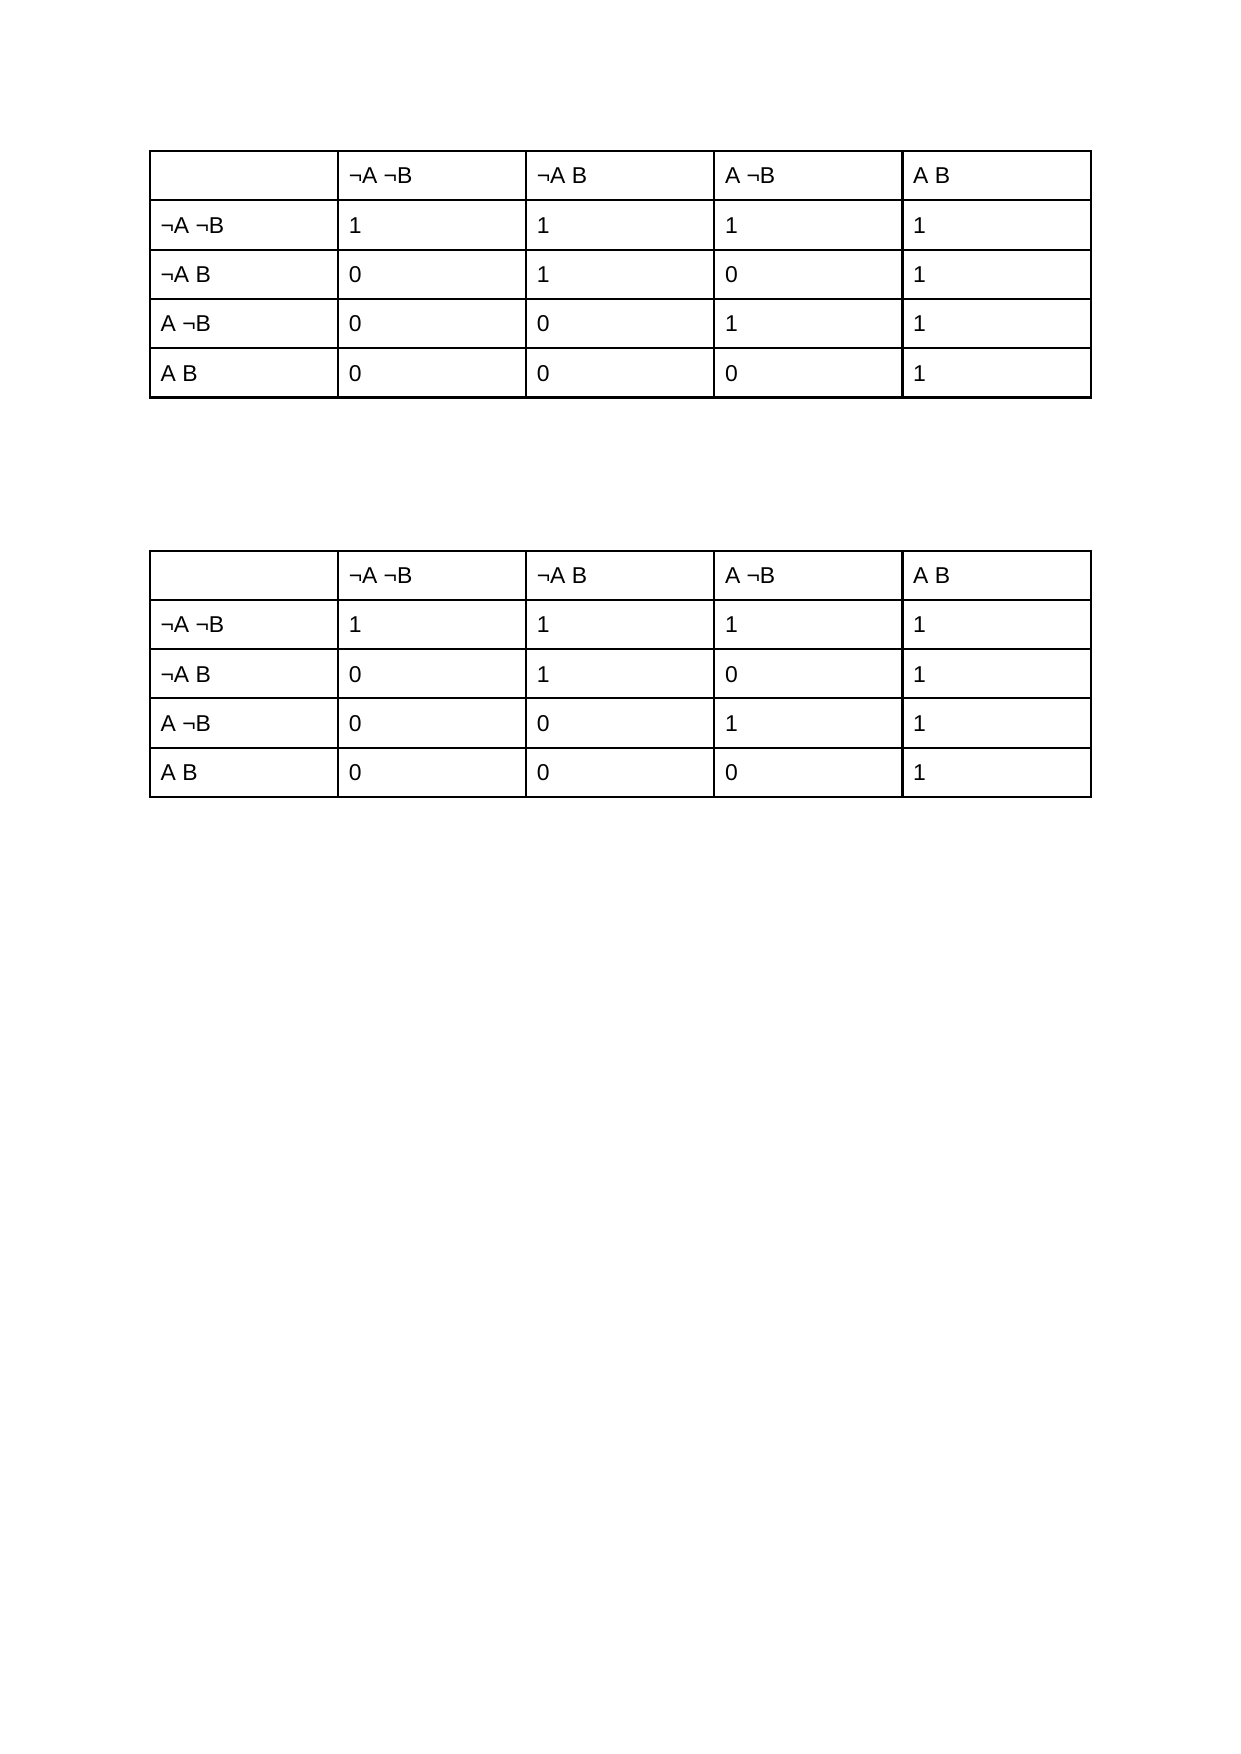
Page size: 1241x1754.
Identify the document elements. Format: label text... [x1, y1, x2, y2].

table_cell A B [151, 749, 337, 796]
table_cell 0 [339, 699, 525, 747]
table_cell ¬A ¬B [151, 201, 337, 248]
table_cell 0 [715, 650, 901, 697]
table_cell A ¬B [151, 699, 337, 747]
table_cell 0 [715, 349, 901, 396]
table_cell ¬A B [151, 650, 337, 697]
table_cell ¬A ¬B [151, 601, 337, 648]
table_cell 0 [527, 300, 713, 347]
table_cell 1 [904, 699, 1090, 747]
table_header ¬A ¬B [339, 152, 525, 199]
table_cell 1 [527, 650, 713, 697]
table_cell 1 [904, 201, 1090, 248]
table_header ¬A B [527, 152, 713, 199]
table_cell 1 [904, 601, 1090, 648]
table_cell 1 [715, 601, 901, 648]
table_cell 1 [904, 251, 1090, 298]
table_header ¬A B [527, 552, 713, 599]
table_cell 0 [715, 749, 901, 796]
table_cell 1 [904, 349, 1090, 396]
table_header A ¬B [715, 552, 901, 599]
table_cell 1 [527, 251, 713, 298]
table_cell 0 [339, 251, 525, 298]
table_cell 0 [339, 749, 525, 796]
table_cell 1 [339, 601, 525, 648]
table_header ¬A ¬B [339, 552, 525, 599]
table_cell ¬A B [151, 251, 337, 298]
table_cell 0 [339, 650, 525, 697]
table_cell 1 [904, 749, 1090, 796]
table_cell 1 [715, 201, 901, 248]
table_header A ¬B [715, 152, 901, 199]
table_cell 1 [527, 601, 713, 648]
table_cell A ¬B [151, 300, 337, 347]
table_cell 1 [715, 300, 901, 347]
table_cell 0 [527, 349, 713, 396]
table_header [151, 552, 337, 599]
table_cell 0 [527, 749, 713, 796]
table_header A B [904, 552, 1090, 599]
table_cell 0 [715, 251, 901, 298]
table_cell 1 [904, 300, 1090, 347]
table_cell 0 [527, 699, 713, 747]
table_cell A B [151, 349, 337, 396]
table_cell 1 [904, 650, 1090, 697]
table_header A B [904, 152, 1090, 199]
table_cell 1 [339, 201, 525, 248]
table_cell 0 [339, 300, 525, 347]
table_cell 1 [527, 201, 713, 248]
table_cell 1 [715, 699, 901, 747]
table_header [151, 152, 337, 199]
table_cell 0 [339, 349, 525, 396]
